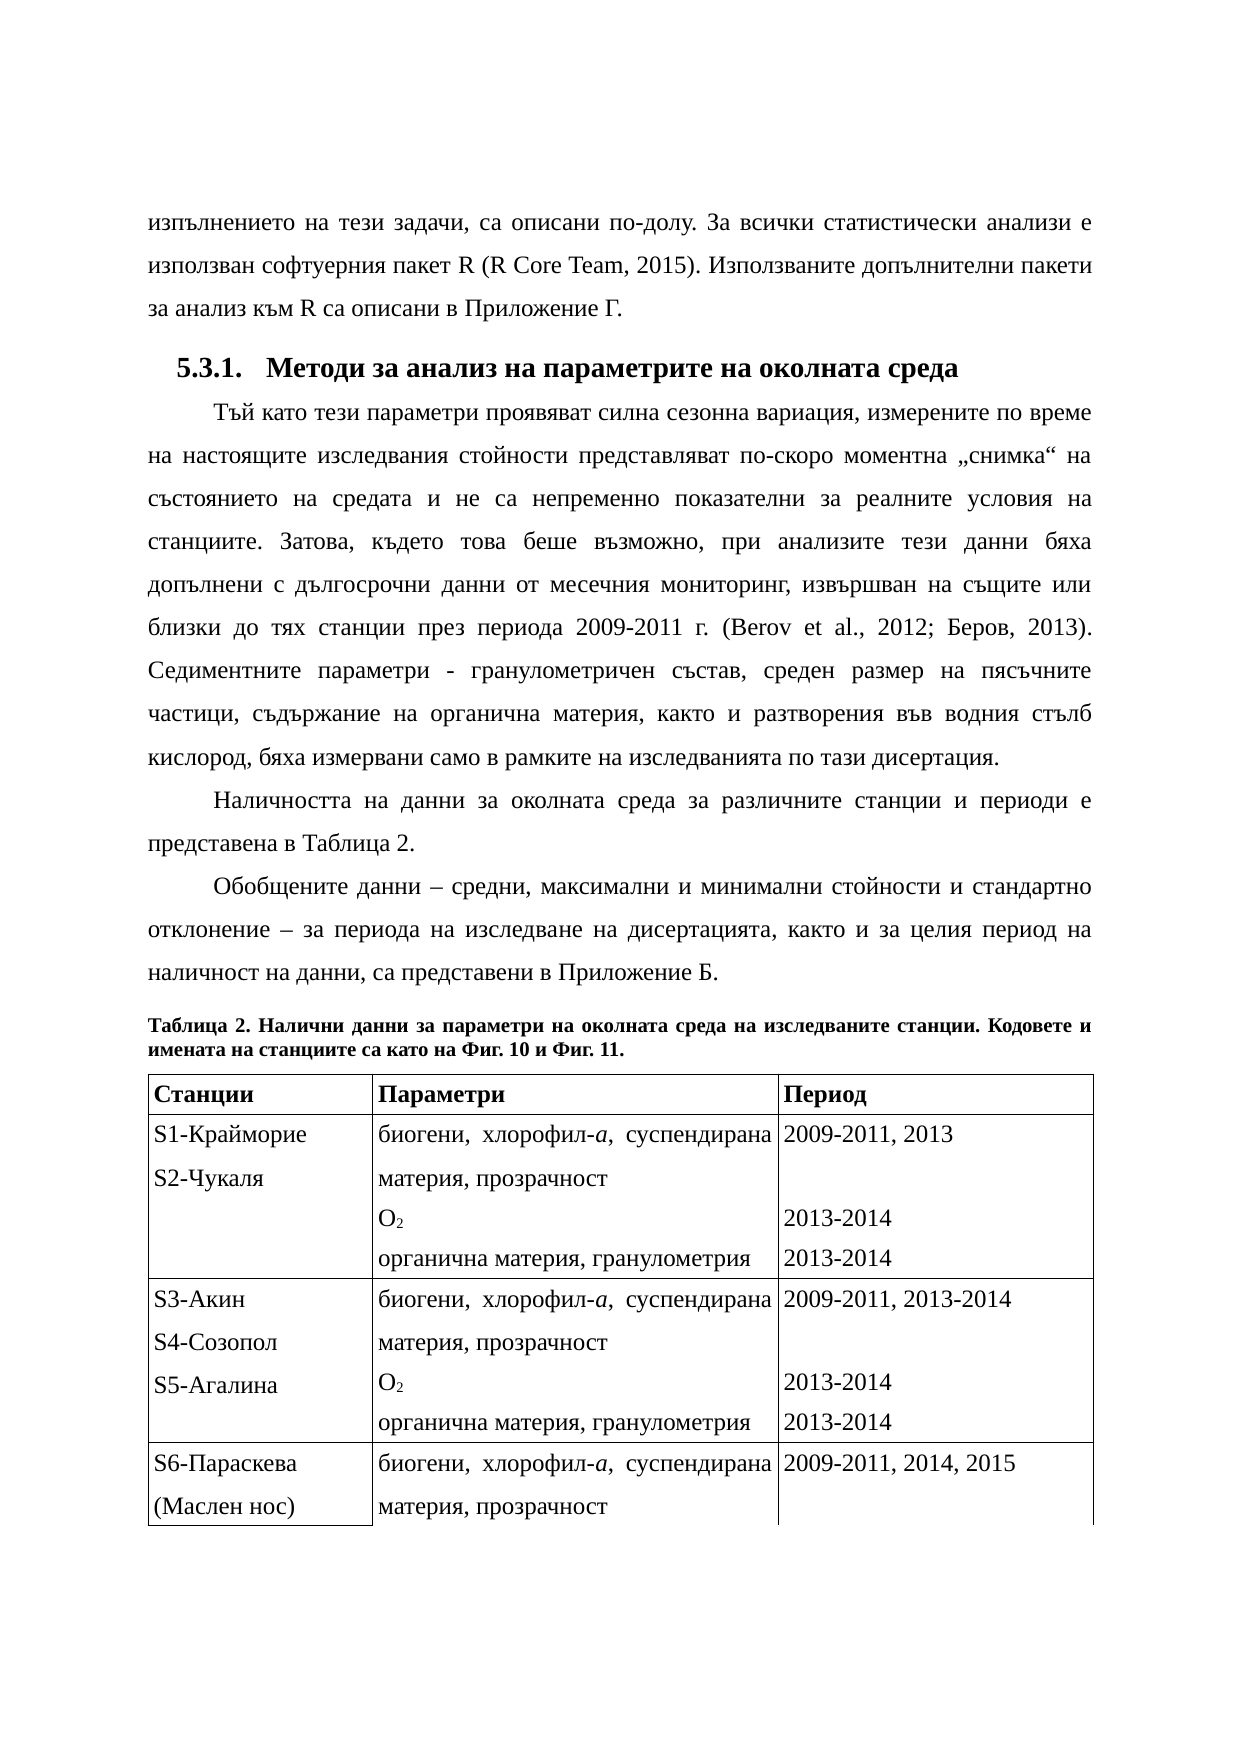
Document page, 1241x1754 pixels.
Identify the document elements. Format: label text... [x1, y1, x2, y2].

text Тъй като тези параметри проявяват силна сезонна вариация, измерените по време на настоящите изследвания стойности представляват по-скоро моментна „снимка“ на състоянието на средата и не са непременно показателни за реалните условия на станциите. Затова, където това беше възможно, при анализите тези данни бяха допълнени с дългосрочни данни от месечния мониторинг, извършван на същите или близки до тях станции през периода 2009-2011 г. (Berov et al., 2012; Беров, 2013). Седиментните параметри - гранулометричен състав, среден размер на пясъчните частици, съдържание на органична материя, както и разтворения във водния стълб кислород, бяха измервани само в рамките на изследванията по тази дисертация. [148, 397, 1093, 770]
subtitle Методи за анализ на параметрите на околната среда [242, 351, 1093, 384]
table_cell S3-Акин S4-Созопол S5-Агалина [149, 1279, 372, 1442]
table_cell 2013-2014 [779, 1361, 1093, 1402]
table_cell органична материя, гранулометрия [373, 1402, 778, 1442]
table_cell О2 [373, 1197, 778, 1237]
table_header Параметри [373, 1075, 778, 1114]
table_cell 2009-2011, 2014, 2015 [779, 1443, 1093, 1525]
text Таблица 2. Налични данни за параметри на околната среда на изследваните станции. Кодовете и имената на станциите са като на Фиг. 10 и Фиг. 11. [148, 1013, 1093, 1061]
table_header Период [779, 1075, 1093, 1114]
text Наличността на данни за околната среда за различните станции и периоди е представена в Таблица 2. [148, 785, 1093, 857]
table_cell биогени, хлорофил-а, суспендирана материя, прозрачност [373, 1279, 778, 1361]
table_cell биогени, хлорофил-а, суспендирана материя, прозрачност [373, 1443, 778, 1525]
table_cell биогени, хлорофил-а, суспендирана материя, прозрачност [373, 1115, 778, 1197]
table_cell S1-Крайморие S2-Чукаля [149, 1115, 372, 1278]
table_cell S6-Параскева (Маслен нос) [149, 1443, 372, 1525]
table_cell 2013-2014 [779, 1238, 1093, 1278]
text Обобщените данни – средни, максимални и минимални стойности и стандартно отклонение – за периода на изследване на дисертацията, както и за целия период на наличност на данни, са представени в Приложение Б. [148, 871, 1093, 986]
table_cell 2013-2014 [779, 1402, 1093, 1442]
table_cell О2 [373, 1361, 778, 1402]
table_cell органична материя, гранулометрия [373, 1238, 778, 1278]
table_cell 2009-2011, 2013-2014 [779, 1279, 1093, 1361]
table_cell 2009-2011, 2013 [779, 1115, 1093, 1197]
text изпълнението на тези задачи, са описани по-долу. За всички статистически анализи е използван софтуерния пакет R (R Core Team, 2015). Използваните допълнителни пакети за анализ към R са описани в Приложение Г. [148, 207, 1093, 322]
table_cell 2013-2014 [779, 1197, 1093, 1237]
table_header Станции [149, 1075, 372, 1114]
